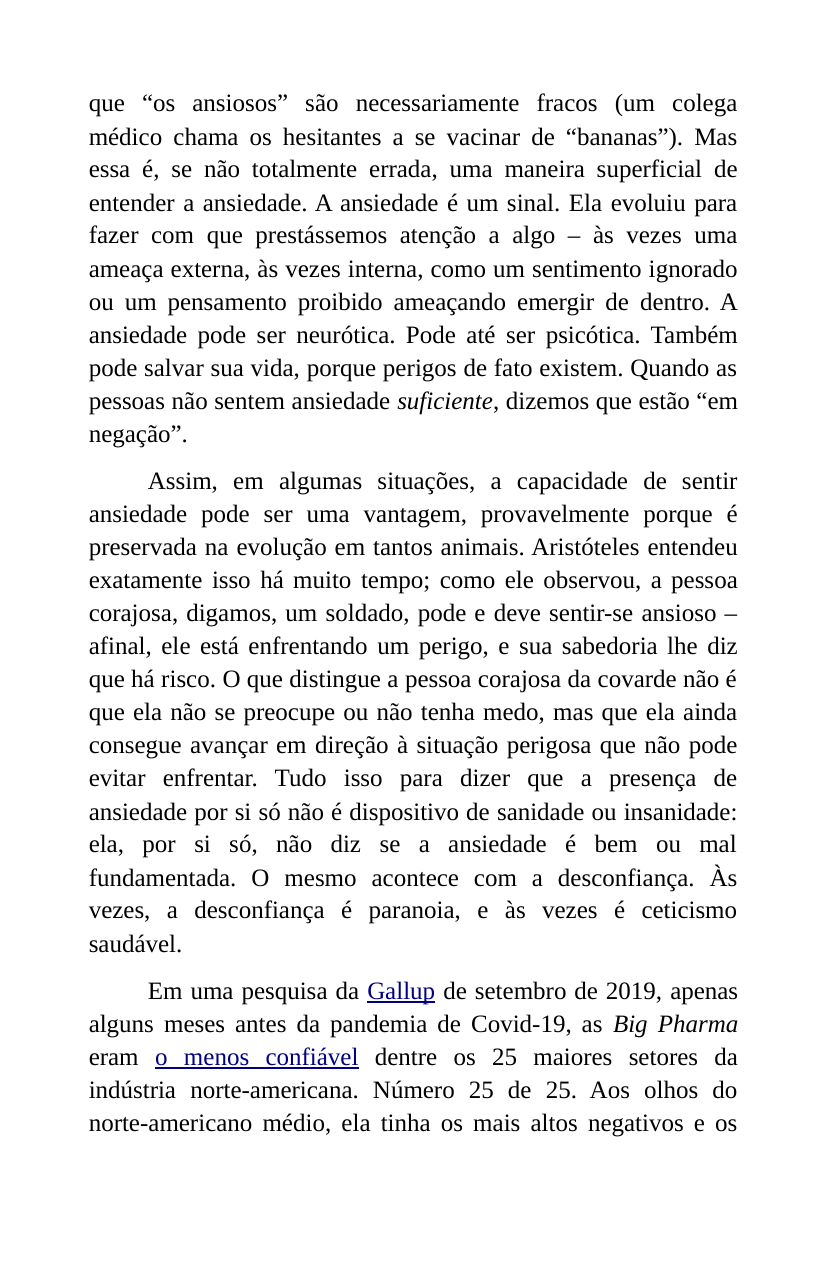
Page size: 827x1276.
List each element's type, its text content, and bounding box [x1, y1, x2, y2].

text que “os ansiosos” são necessariamente fracos (um colega médico chama os hesitantes a se vacinar de “bananas”). Mas essa é, se não totalmente errada, uma maneira superficial de entender a ansiedade. A ansiedade é um sinal. Ela evoluiu para fazer com que prestássemos atenção a algo – às vezes uma ameaça externa, às vezes interna, como um sentimento ignorado ou um pensamento proibido ameaçando emergir de dentro. A ansiedade pode ser neurótica. Pode até ser psicótica. Também pode salvar sua vida, porque perigos de fato existem. Quando as pessoas não sentem ansiedade suficiente, dizemos que estão “em negação”. [88, 88, 738, 447]
text Em uma pesquisa da Gallup de setembro de 2019, apenas alguns meses antes da pandemia de Covid-19, as Big Pharma eram o menos confiável dentre os 25 maiores setores da indústria norte-americana. Número 25 de 25. Aos olhos do norte-americano médio, ela tinha os mais altos negativos e os [88, 976, 738, 1137]
text Assim, em algumas situações, a capacidade de sentir ansiedade pode ser uma vantagem, provavelmente porque é preservada na evolução em tantos animais. Aristóteles entendeu exatamente isso há muito tempo; como ele observou, a pessoa corajosa, digamos, um soldado, pode e deve sentir-se ansioso – afinal, ele está enfrentando um perigo, e sua sabedoria lhe diz que há risco. O que distingue a pessoa corajosa da covarde não é que ela não se preocupe ou não tenha medo, mas que ela ainda consegue avançar em direção à situação perigosa que não pode evitar enfrentar. Tudo isso para dizer que a presença de ansiedade por si só não é dispositivo de sanidade ou insanidade: ela, por si só, não diz se a ansiedade é bem ou mal fundamentada. O mesmo acontece com a desconfiança. Às vezes, a desconfiança é paranoia, e às vezes é ceticismo saudável. [88, 466, 738, 957]
